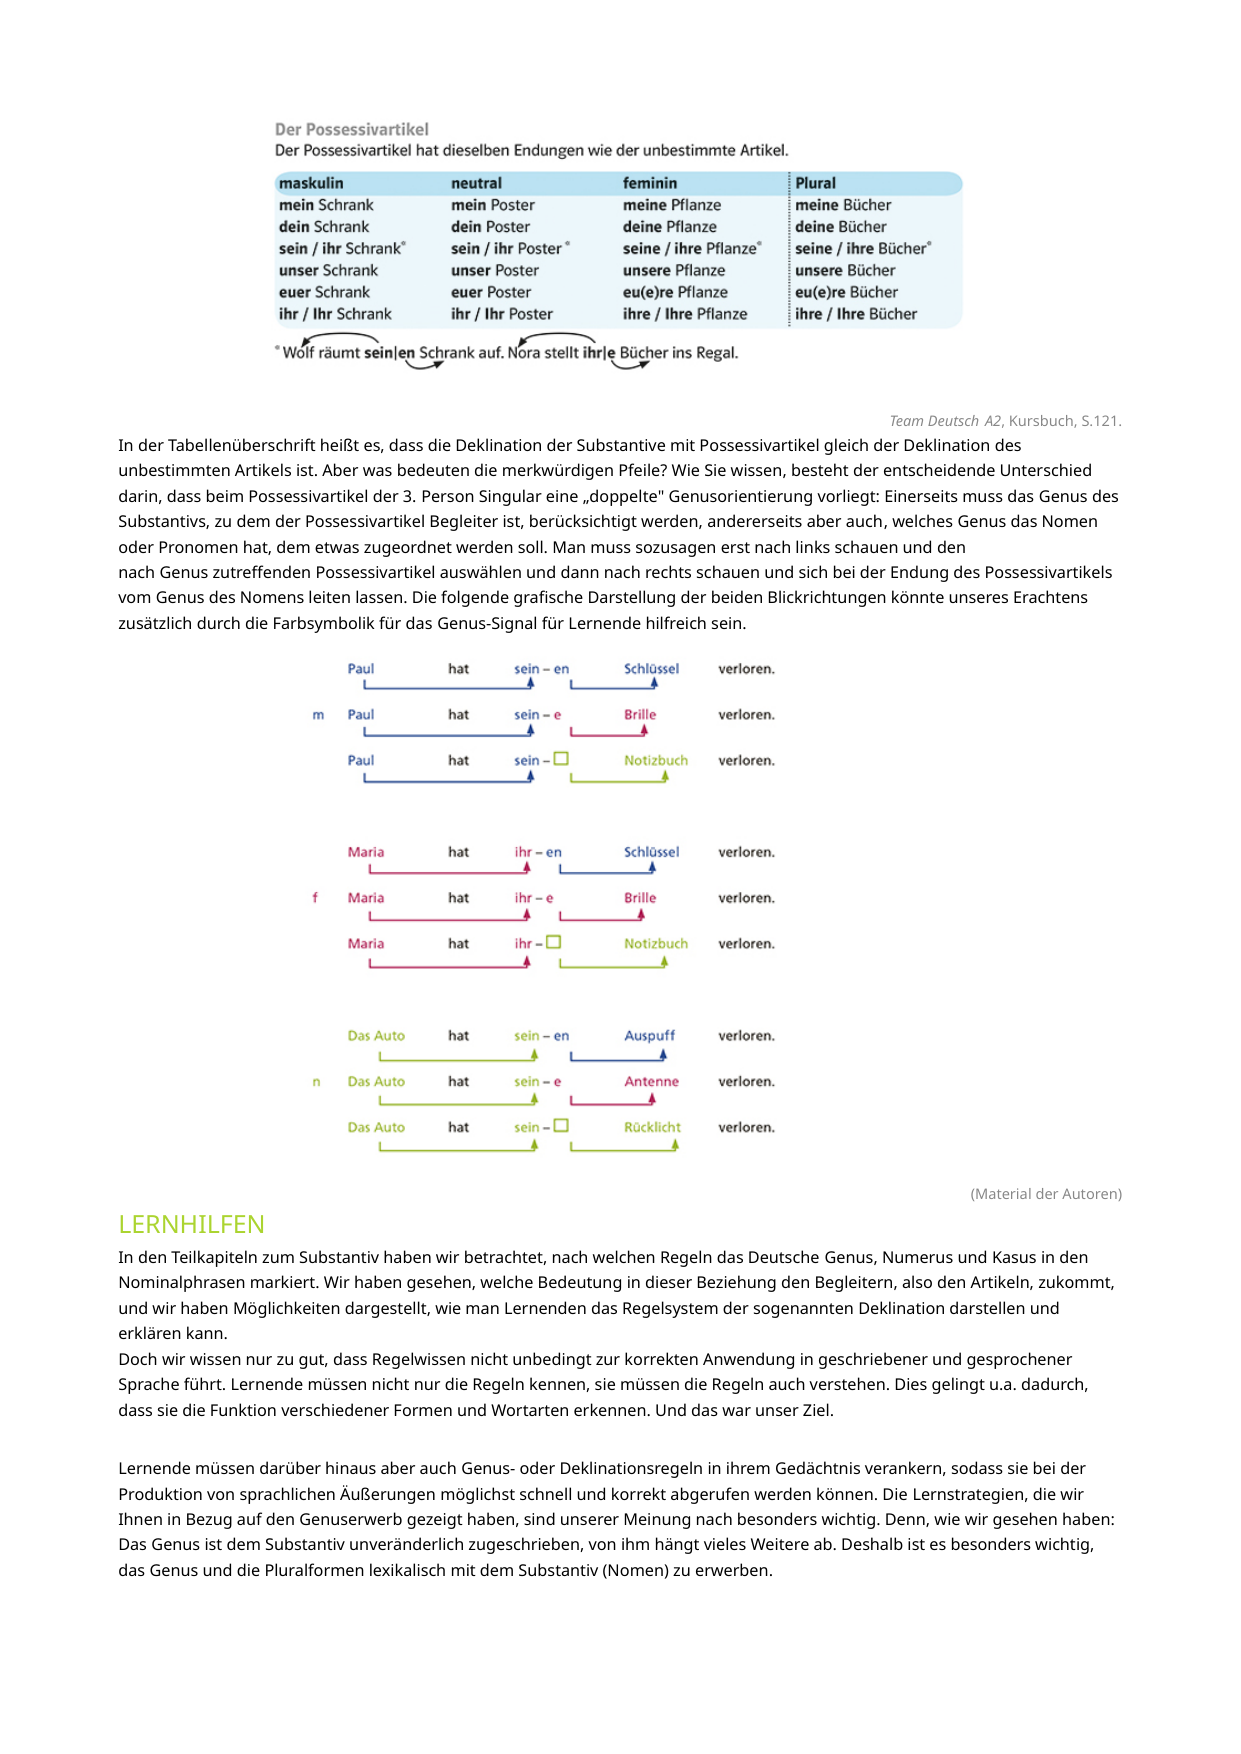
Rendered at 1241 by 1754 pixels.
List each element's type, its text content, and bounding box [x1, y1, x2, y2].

text Doch wir wissen nur zu gut, dass Regelwissen nicht unbedingt zur korrekten Anwendung in geschriebener und gesprochener Sprache führt. Lernende müssen nicht nur die Regeln kennen, sie müssen die Regeln auch verstehen. Dies gelingt u.a. dadurch, dass sie die Funktion verschiedener Formen und Wortarten erkennen. Und das war unser Ziel. [118, 1348, 1122, 1421]
text Team Deutsch A2, Kursbuch, S.121. [118, 411, 1122, 431]
text LERNHILFEN [118, 1207, 1122, 1241]
text Lernende müssen darüber hinaus aber auch Genus- oder Deklinationsregeln in ihrem Gedächtnis verankern, sodass sie bei der Produktion von sprachlichen Äußerungen möglichst schnell und korrekt abgerufen werden können. Die Lernstrategien, die wir Ihnen in Bezug auf den Genuserwerb gezeigt haben, sind unserer Meinung nach besonders wichtig. Denn, wie wir gesehen haben: Das Genus ist dem Substantiv unveränderlich zugeschrieben, von ihm hängt vieles Weitere ab. Deshalb ist es besonders wichtig, das Genus und die Pluralformen lexikalisch mit dem Substantiv (Nomen) zu erwerben. [118, 1457, 1122, 1581]
picture [226, 637, 1014, 1180]
text In den Teilkapiteln zum Substantiv haben wir betrachtet, nach welchen Regeln das Deutsche Genus, Numerus und Kasus in den Nominalphrasen markiert. Wir haben gesehen, welche Bedeutung in dieser Beziehung den Begleitern, also den Artikeln, zukommt, und wir haben Möglichkeiten dargestellt, wie man Lernenden das Regelsystem der sogenannten Deklination darstellen und erklären kann. [118, 1246, 1122, 1344]
picture [271, 118, 969, 374]
text In der Tabellenüberschrift heißt es, dass die Deklination der Substantive mit Possessivartikel gleich der Deklination des unbestimmten Artikels ist. Aber was bedeuten die merkwürdigen Pfeile? Wie Sie wissen, besteht der entscheidende Unterschied darin, dass beim Possessivartikel der 3. Person Singular eine „doppelte" Genusorientierung vorliegt: Einerseits muss das Genus des Substantivs, zu dem der Possessivartikel Begleiter ist, berücksichtigt werden, andererseits aber auch, welches Genus das Nomen oder Pronomen hat, dem etwas zugeordnet werden soll. Man muss sozusagen erst nach links schauen und den nach Genus zutreffenden Possessivartikel auswählen und dann nach rechts schauen und sich bei der Endung des Possessivartikels vom Genus des Nomens leiten lassen. Die folgende grafische Darstellung der beiden Blickrichtungen könnte unseres Erachtens zusätzlich durch die Farbsymbolik für das Genus-Signal für Lernende hilfreich sein. [118, 434, 1122, 634]
text (Material der Autoren) [118, 1184, 1122, 1204]
